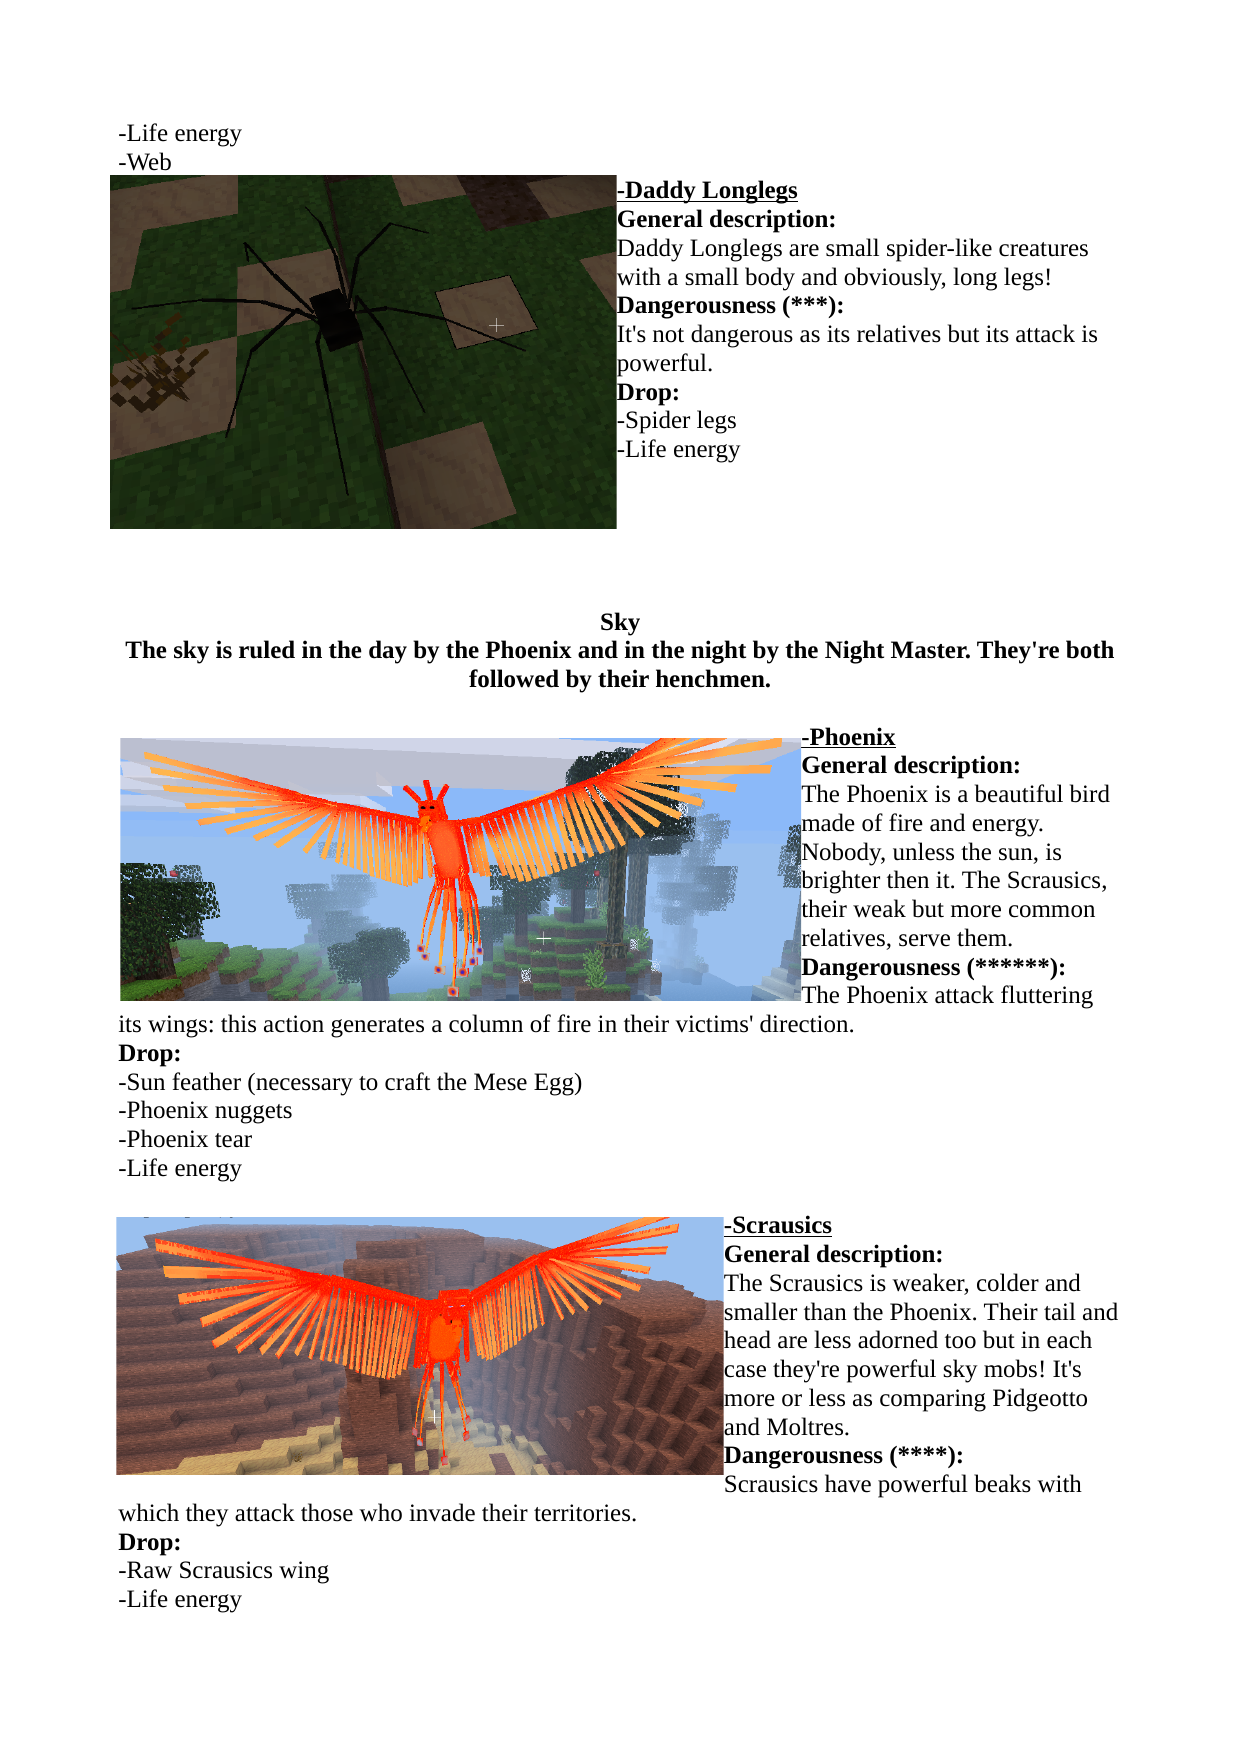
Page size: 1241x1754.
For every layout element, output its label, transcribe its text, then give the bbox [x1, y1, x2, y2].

text General description: [802, 751, 1122, 779]
text -Phoenix nuggets [118, 1096, 1122, 1124]
picture [120, 738, 802, 1001]
text Drop: [617, 377, 1122, 406]
text -Phoenix [118, 722, 1122, 751]
text Drop: [118, 1038, 1122, 1067]
text Daddy Longlegs are small spider-like creatures with a small body and obviously, long legs! [617, 233, 1122, 291]
text -Life energy [617, 434, 1122, 463]
text The Phoenix attack fluttering its wings: this action generates a column of fire in their victims' direction. [118, 981, 1122, 1038]
text -Raw Scrausics wing [118, 1556, 1122, 1584]
text -Phoenix tear [118, 1124, 1122, 1153]
text Dangerousness (***): [617, 291, 1122, 319]
text Dangerousness (****): [724, 1441, 1122, 1469]
text -Spider legs [617, 406, 1122, 434]
text The sky is ruled in the day by the Phoenix and in the night by the Night Master. They're both followed by their henchmen. [118, 636, 1122, 693]
text -Life energy [118, 1153, 1122, 1182]
text -Life energy [118, 1584, 1122, 1613]
picture [110, 175, 617, 529]
text -Web [118, 147, 1122, 176]
text Scrausics have powerful beaks with which they attack those who invade their territories. [118, 1469, 1122, 1527]
text Dangerousness (******): [802, 952, 1122, 981]
text General description: [724, 1239, 1122, 1268]
text It's not dangerous as its relatives but its attack is powerful. [617, 319, 1122, 377]
text Sky [118, 607, 1122, 636]
text Drop: [118, 1527, 1122, 1556]
picture [116, 1217, 724, 1475]
text -Scrausics [118, 1211, 1122, 1239]
text -Life energy [118, 118, 1122, 147]
text The Phoenix is a beautiful bird made of fire and energy. Nobody, unless the sun, is brighter then it. The Scrausics, their weak but more common relatives, serve them. [802, 779, 1122, 952]
text The Scrausics is weaker, colder and smaller than the Phoenix. Their tail and head are less adorned too but in each case they're powerful sky mobs! It's more or less as comparing Pidgeotto and Moltres. [724, 1268, 1122, 1441]
text -Daddy Longlegs [617, 176, 1122, 204]
text General description: [617, 204, 1122, 233]
text -Sun feather (necessary to craft the Mese Egg) [118, 1067, 1122, 1096]
